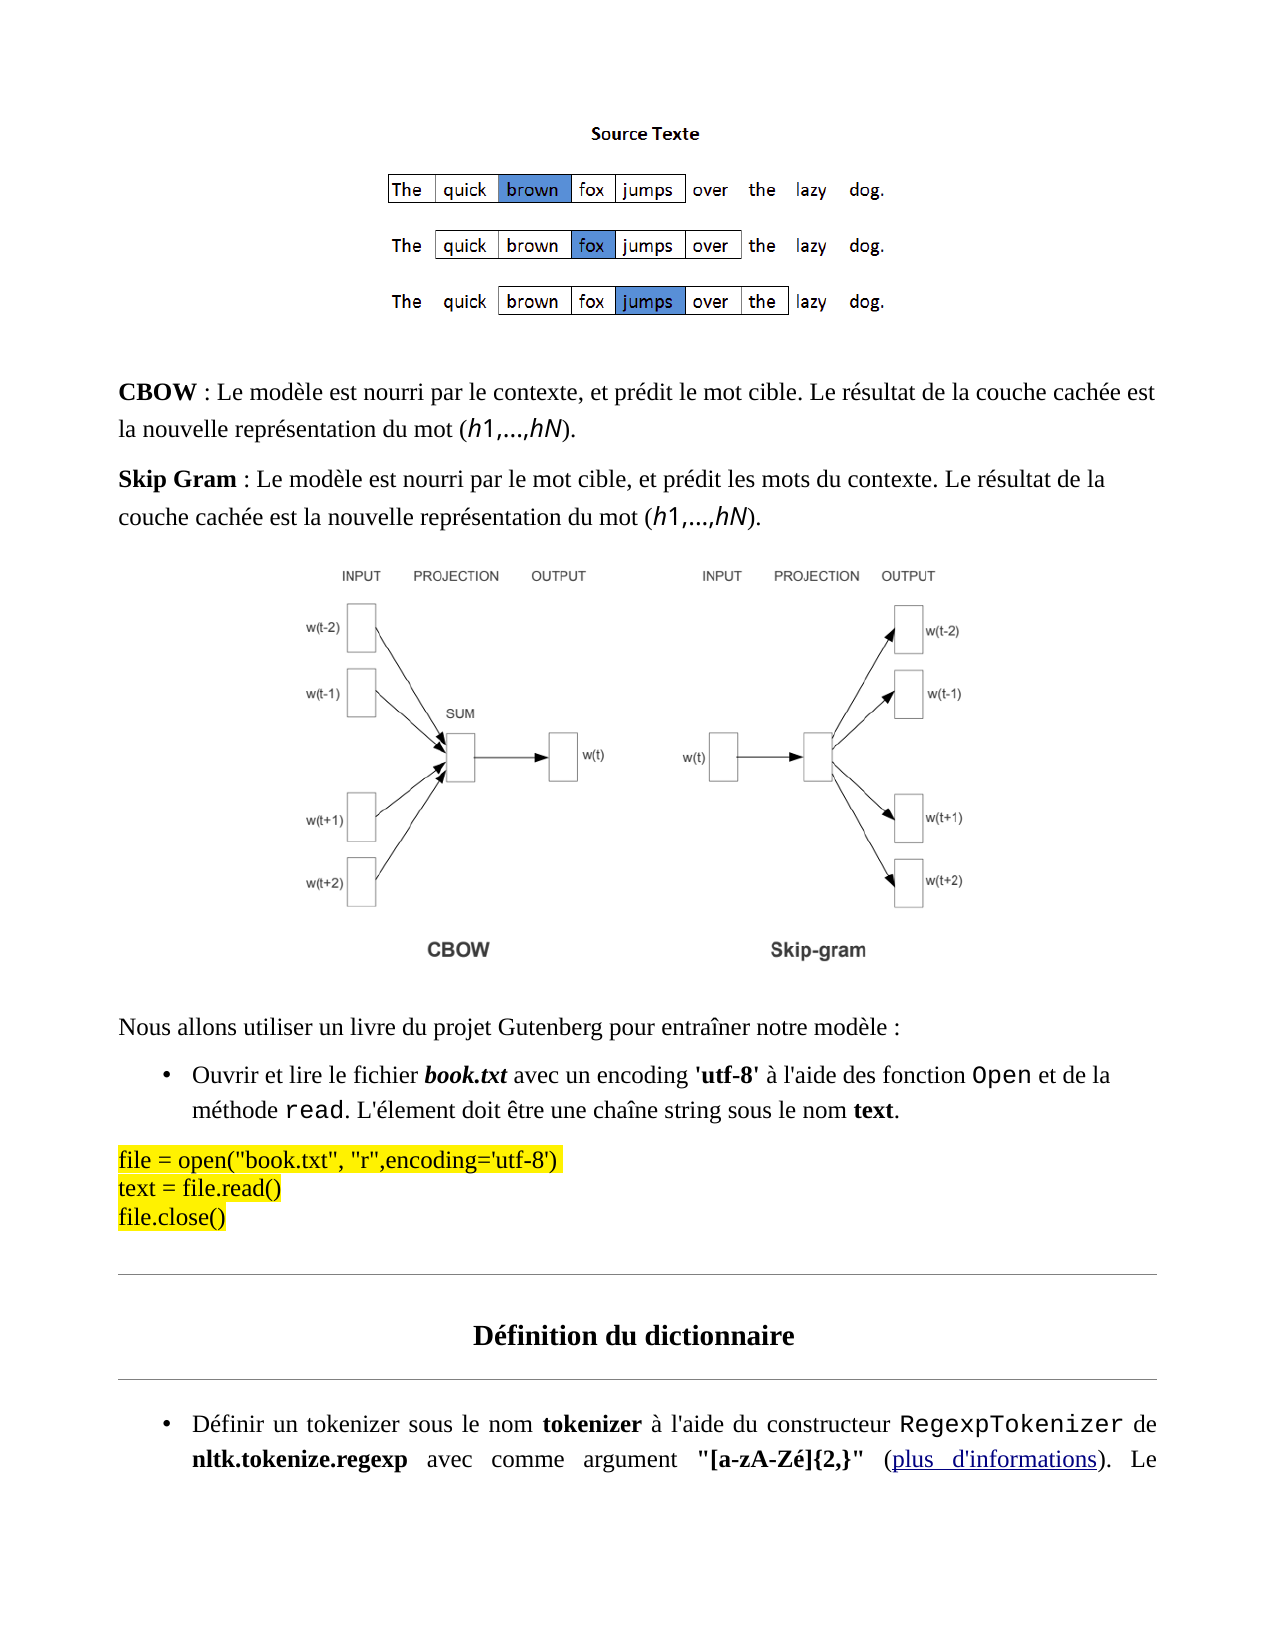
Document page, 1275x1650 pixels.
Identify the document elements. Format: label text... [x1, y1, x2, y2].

text Skip Gram : Le modèle est nourri par le mot cible, et prédit les mots du contexte. Le résultat de la couche cachée est la nouvelle représentation du mot (h1,...,hN). [118, 464, 1157, 532]
text Nous allons utiliser un livre du projet Gutenberg pour entraîner notre modèle : [118, 1012, 1157, 1041]
list Ouvrir et lire le fichier book.txt avec un encoding 'utf-8' à l'aide des fonction Open et de la méthode read. L'élement doit être une chaîne string sous le nom text. [162, 1060, 1157, 1126]
subtitle Définition du dictionnaire [118, 1318, 1157, 1352]
picture [373, 118, 902, 339]
text text = file.read() [118, 1173, 1157, 1202]
text file.close() [118, 1202, 1157, 1231]
list Définir un tokenizer sous le nom tokenizer à l'aide du constructeur RegexpTokenizer de nltk.tokenize.regexp avec comme argument "[a-zA-Zé]{2,}" (plus d'informations). Le [162, 1409, 1157, 1473]
text CBOW : Le modèle est nourri par le contexte, et prédit le mot cible. Le résultat de la couche cachée est la nouvelle représentation du mot (h1,...,hN). [118, 377, 1157, 445]
picture [289, 552, 985, 971]
text file = open("book.txt", "r",encoding='utf-8') [118, 1145, 1157, 1173]
